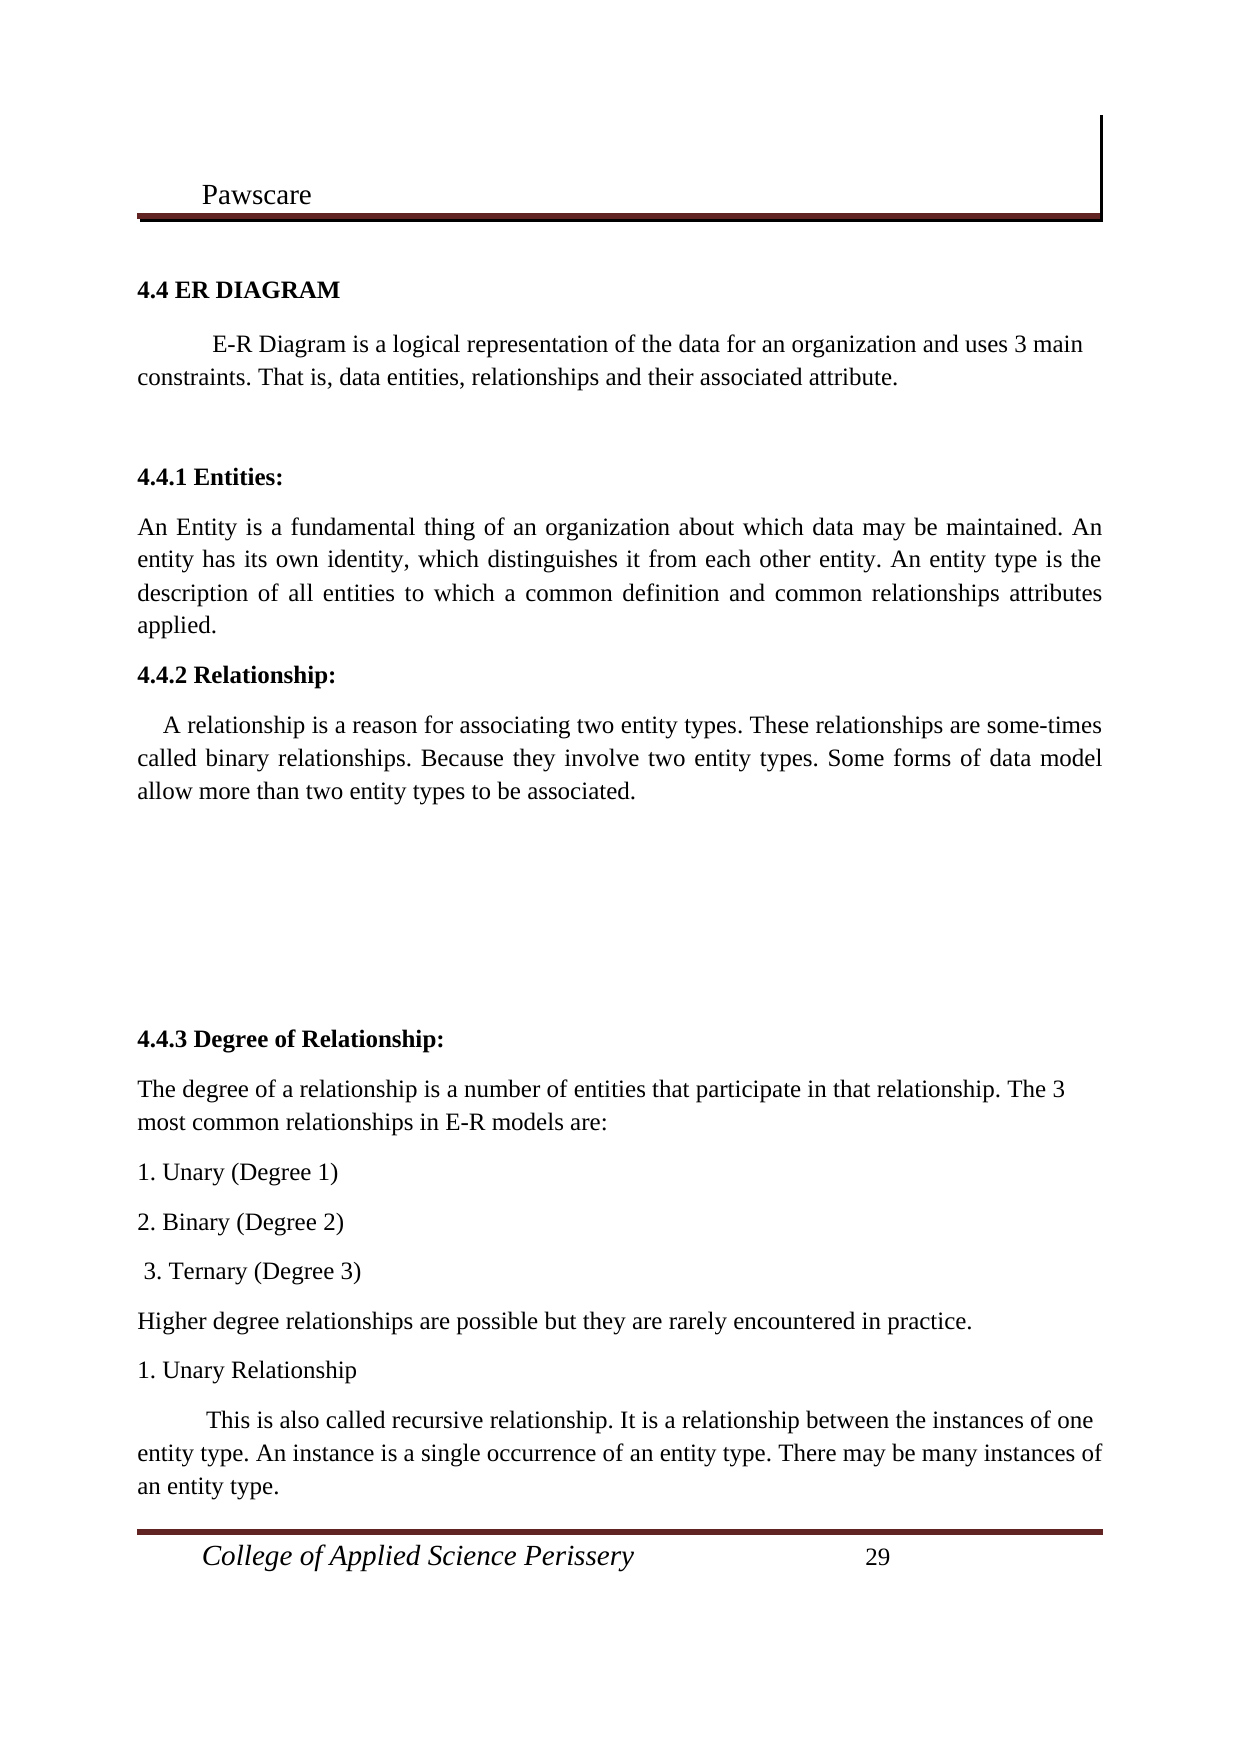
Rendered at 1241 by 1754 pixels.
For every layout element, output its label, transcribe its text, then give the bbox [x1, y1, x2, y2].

text A relationship is a reason for associating two entity types. These relationships are some-times called binary relationships. Because they involve two entity types. Some forms of data model allow more than two entity types to be associated. [137, 710, 1103, 805]
text 4.4.3 Degree of Relationship: [137, 1024, 1103, 1053]
text 1. Unary (Degree 1) [137, 1157, 1103, 1186]
text This is also called recursive relationship. It is a relationship between the instances of one entity type. An instance is a single occurrence of an entity type. There may be many instances of an entity type. [137, 1405, 1103, 1500]
text Higher degree relationships are possible but they are rarely encountered in practice. [137, 1306, 1103, 1335]
text 4.4.1 Entities: [137, 462, 1103, 491]
text 3. Ternary (Degree 3) [137, 1256, 1103, 1285]
text The degree of a relationship is a number of entities that participate in that relationship. The 3 most common relationships in E-R models are: [137, 1074, 1103, 1136]
text An Entity is a fundamental thing of an organization about which data may be maintained. An entity has its own identity, which distinguishes it from each other entity. An entity type is the description of all entities to which a common definition and common relationships attributes applied. [137, 512, 1103, 639]
text 4.4 ER DIAGRAM [137, 276, 1103, 304]
text 4.4.2 Relationship: [137, 660, 1103, 689]
text 2. Binary (Degree 2) [137, 1207, 1103, 1235]
text E-R Diagram is a logical representation of the data for an organization and uses 3 main constraints. That is, data entities, relationships and their associated attribute. [137, 329, 1103, 391]
text 1. Unary Relationship [137, 1356, 1103, 1384]
